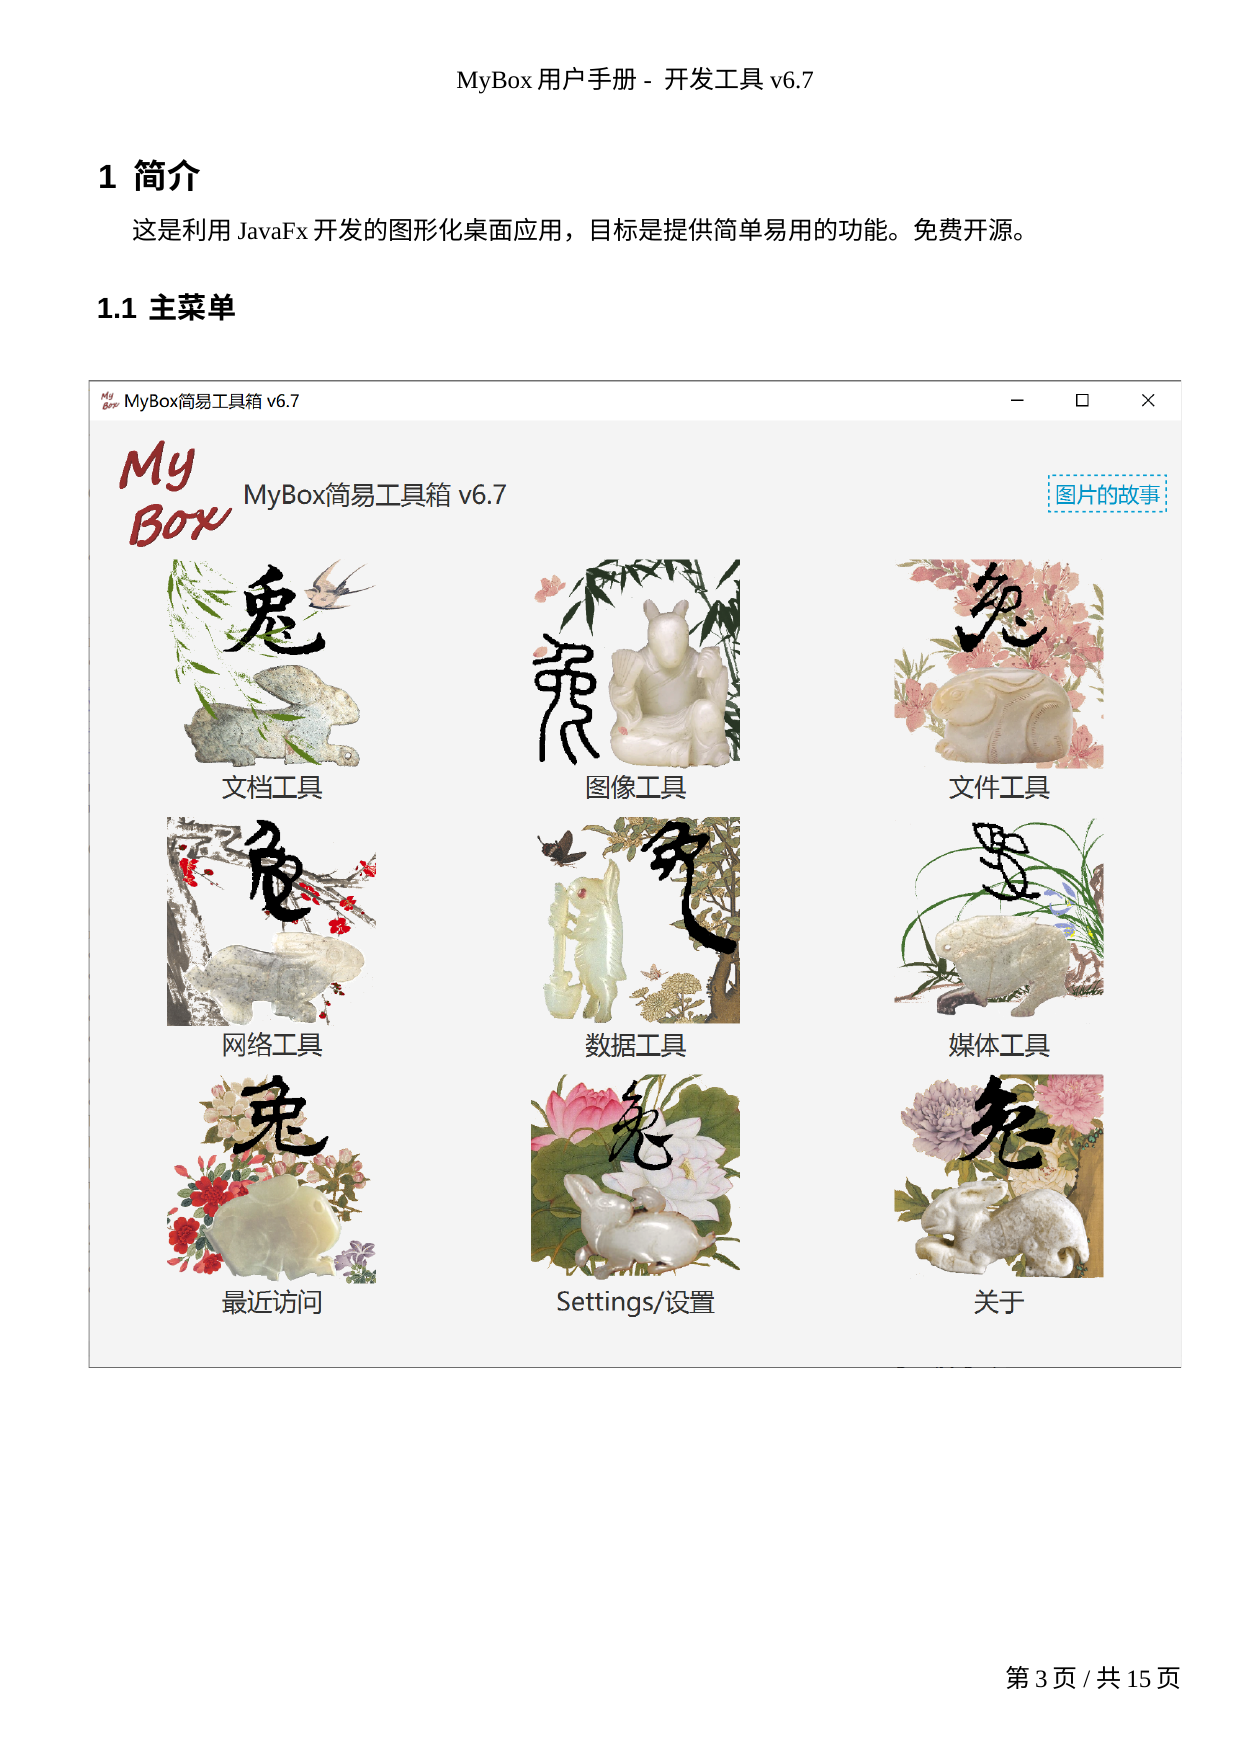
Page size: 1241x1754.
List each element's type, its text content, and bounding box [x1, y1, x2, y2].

text 这是利用JavaFx开发的图形化桌面应用，目标是提供简单易用的功能。免费开源。 [88, 211, 1181, 247]
subtitle 简介 [88, 150, 1181, 198]
subtitle 主菜单 [88, 284, 1181, 327]
picture [88, 380, 1182, 1368]
